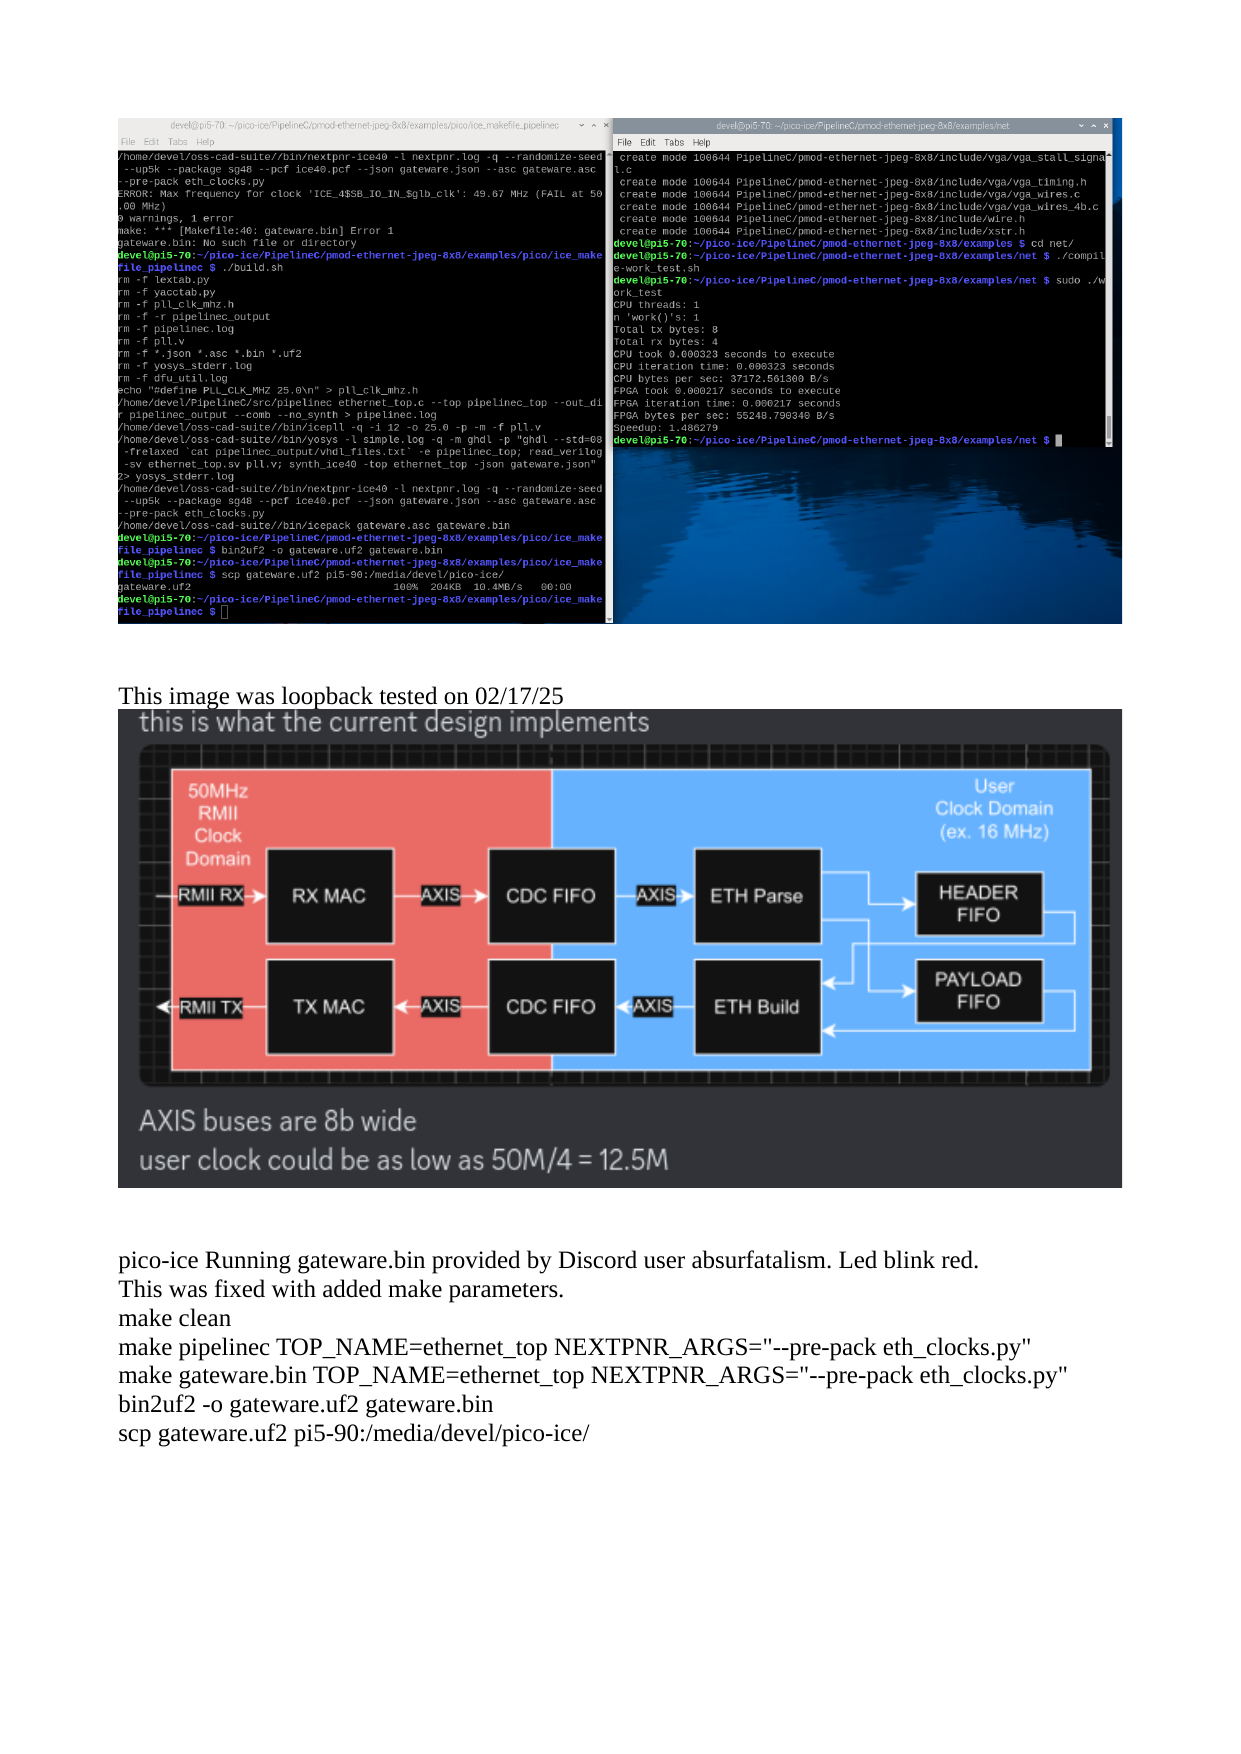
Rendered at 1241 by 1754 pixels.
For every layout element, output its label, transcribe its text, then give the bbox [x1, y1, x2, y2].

text make gateware.bin TOP_NAME=ethernet_top NEXTPNR_ARGS="--pre-pack eth_clocks.py" [118, 1361, 1122, 1389]
picture [118, 118, 1123, 624]
text make pipelinec TOP_NAME=ethernet_top NEXTPNR_ARGS="--pre-pack eth_clocks.py" [118, 1332, 1122, 1361]
picture [118, 709, 1123, 1188]
text This image was loopback tested on 02/17/25 [118, 681, 1122, 709]
text make clean [118, 1303, 1122, 1332]
text scp gateware.uf2 pi5-90:/media/devel/pico-ice/ [118, 1418, 1122, 1447]
text This was fixed with added make parameters. [118, 1274, 1122, 1303]
text bin2uf2 -o gateware.uf2 gateware.bin [118, 1389, 1122, 1418]
text pico-ice Running gateware.bin provided by Discord user absurfatalism. Led blink red. [118, 1246, 1122, 1274]
